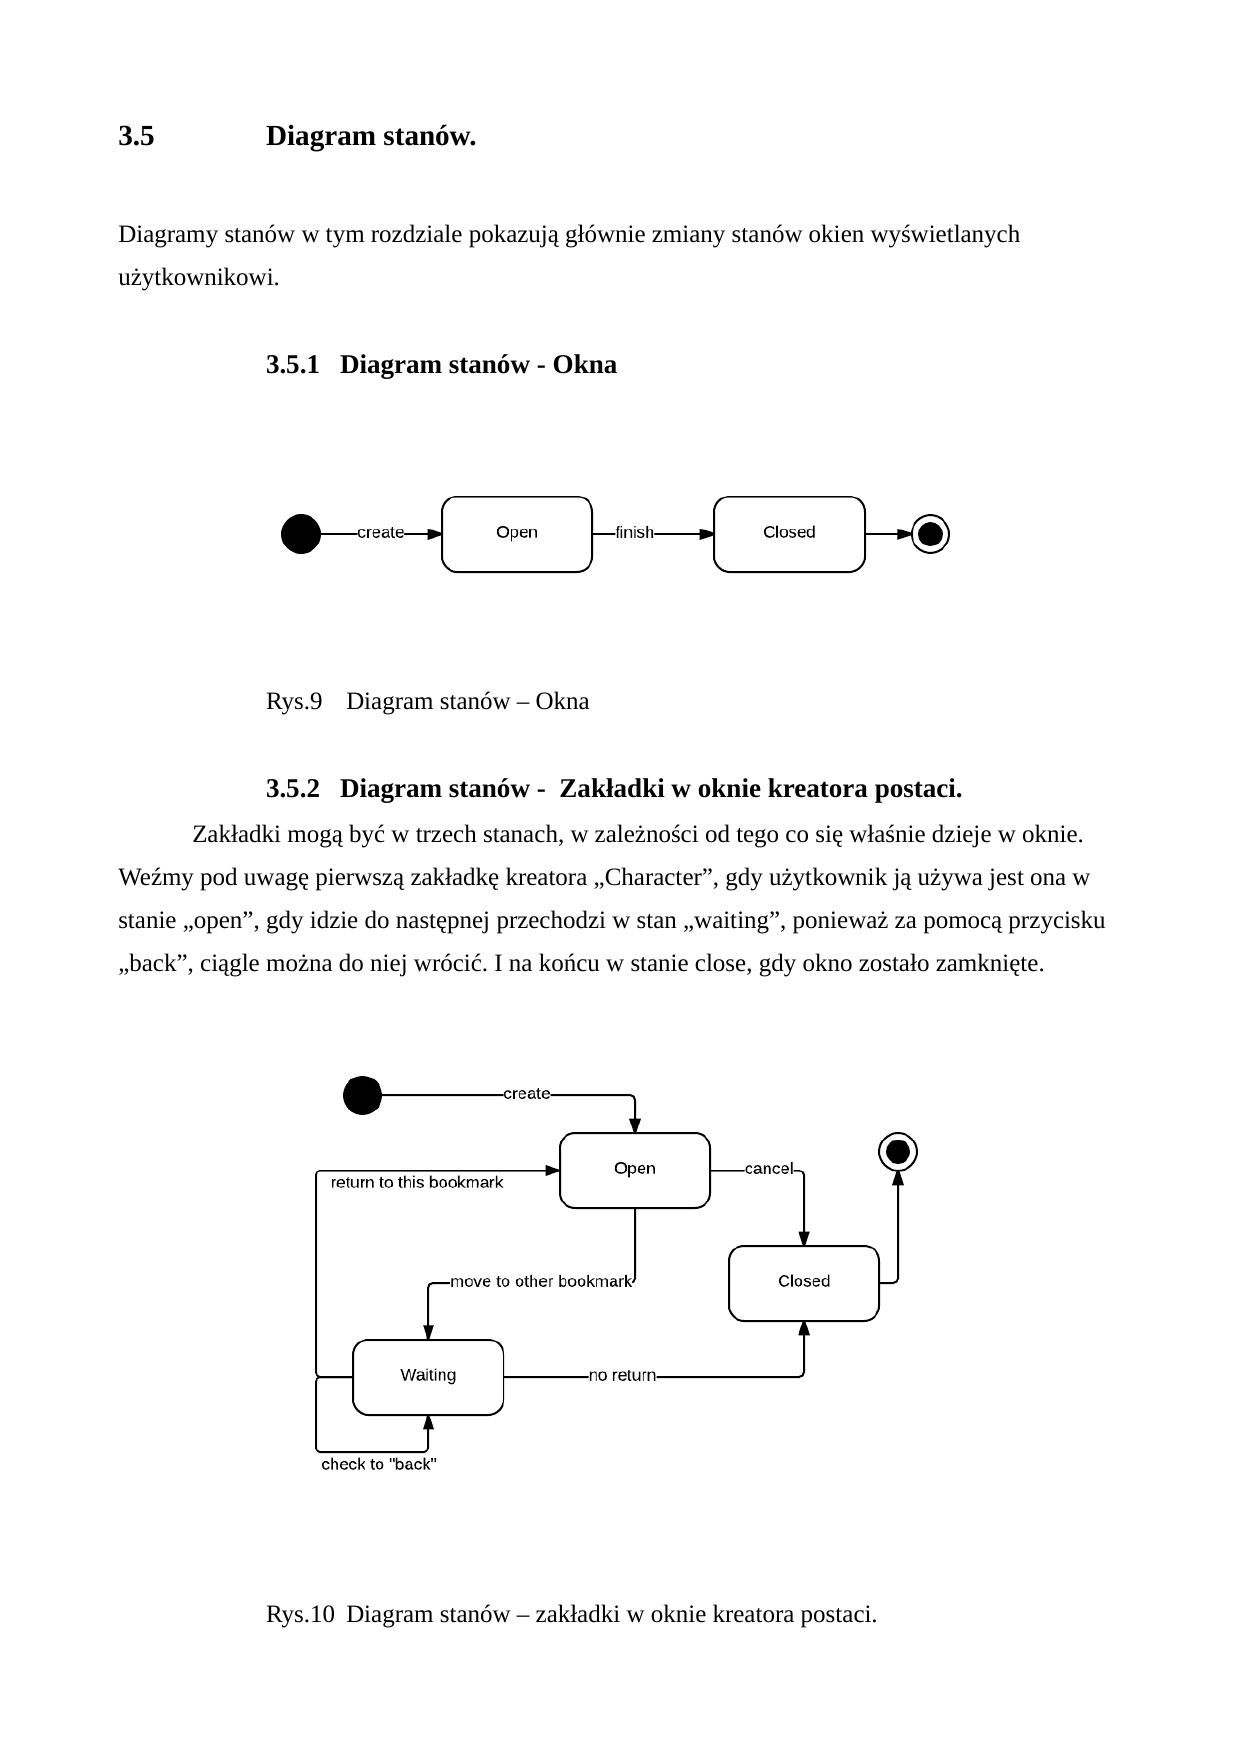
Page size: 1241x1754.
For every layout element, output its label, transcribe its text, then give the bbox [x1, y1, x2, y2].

text Rys.9 Diagram stanów – Okna [118, 395, 1122, 714]
text 3.5.2 Diagram stanów - Zakładki w oknie kreatora postaci. [118, 772, 1122, 803]
text Rys.10 Diagram stanów – zakładki w oknie kreatora postaci. [118, 1599, 1122, 1628]
text 3.5.1 Diagram stanów - Okna [118, 348, 1122, 379]
picture [188, 402, 1052, 672]
text Zakładki mogą być w trzech stanach, w zależności od tego co się właśnie dzieje w oknie. Weźmy pod uwagę pierwszą zakładkę kreatora „Character”, gdy użytkownik ją używa jest ona w stanie „open”, gdy idzie do następnej przechodzi w stan „waiting”, ponieważ za pomocą przycisku „back”, ciągle można do niej wrócić. I na końcu w stanie close, gdy okno zostało zamknięte. [118, 819, 1122, 977]
text 3.5 Diagram stanów. [118, 118, 1122, 152]
picture [241, 1001, 1000, 1542]
text Diagramy stanów w tym rozdziale pokazują głównie zmiany stanów okien wyświetlanych użytkownikowi. [118, 219, 1122, 291]
